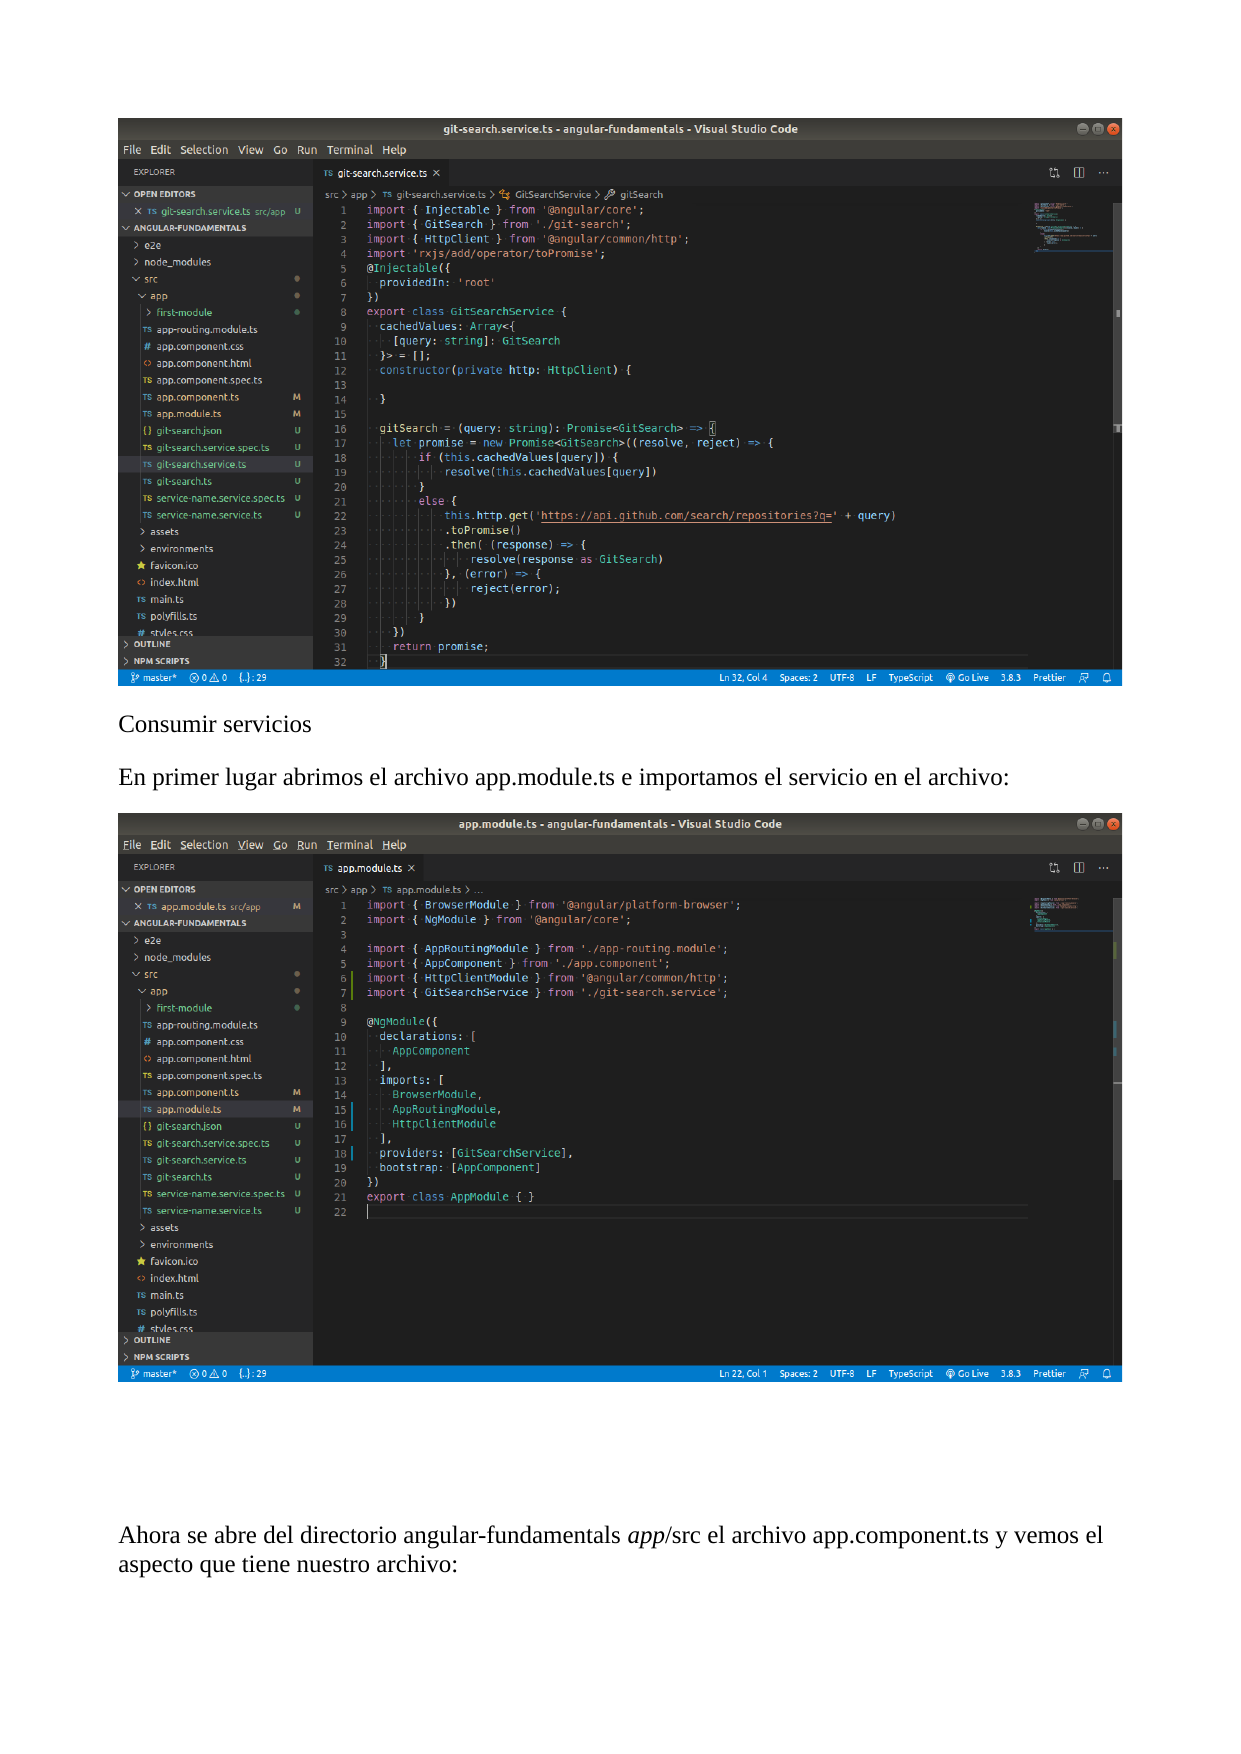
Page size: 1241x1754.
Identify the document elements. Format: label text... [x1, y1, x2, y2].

picture [118, 118, 1123, 686]
picture [118, 813, 1123, 1382]
text En primer lugar abrimos el archivo app.module.ts e importamos el servicio en el archivo: [118, 762, 1122, 790]
text Consumir servicios [118, 709, 1122, 738]
text Ahora se abre del directorio angular-fundamentals app/src el archivo app.component.ts y vemos el aspecto que tiene nuestro archivo: [118, 1520, 1122, 1577]
